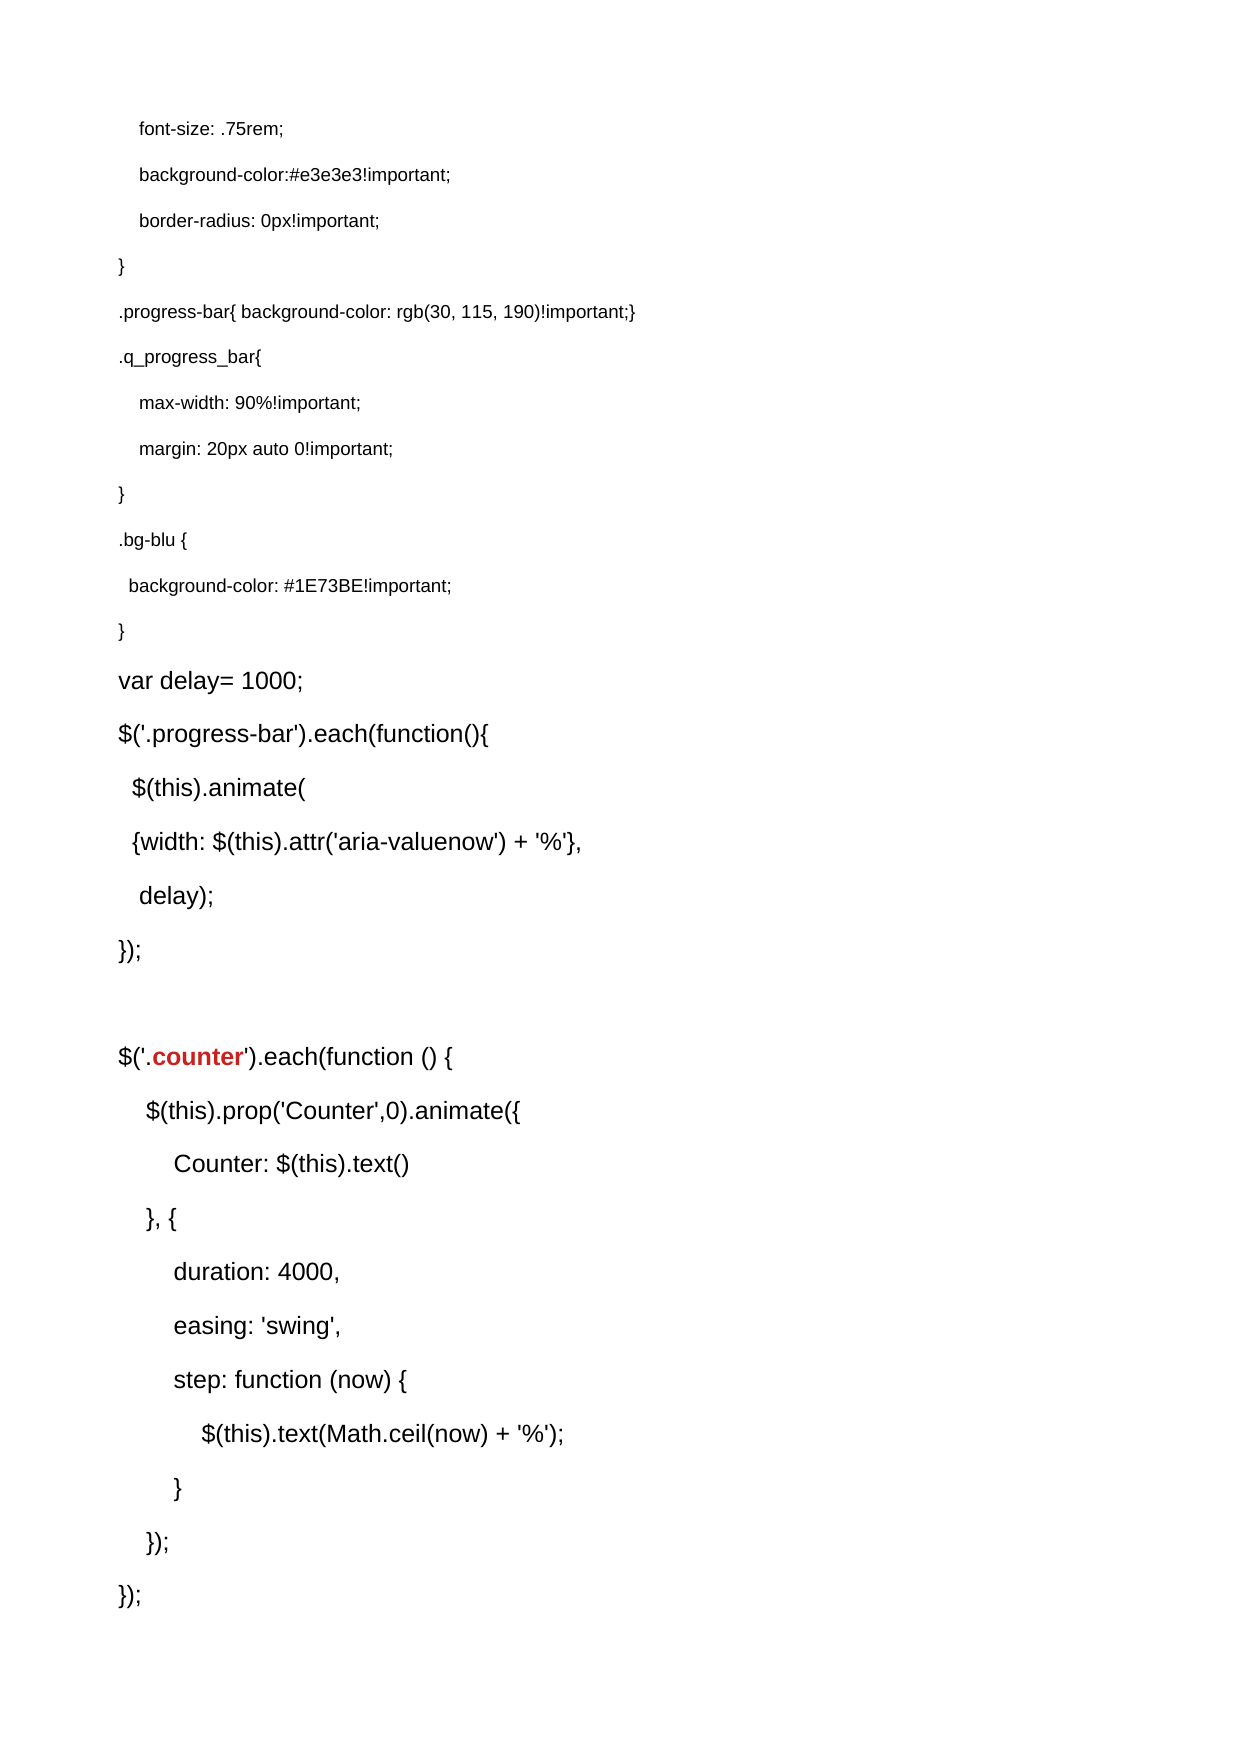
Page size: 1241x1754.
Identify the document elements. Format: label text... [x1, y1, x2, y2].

text } [118, 620, 1122, 642]
text } [118, 483, 1122, 505]
text }); [118, 1580, 1122, 1609]
text } [118, 255, 1122, 277]
text background-color: #1E73BE!important; [118, 574, 1122, 596]
text var delay= 1000; [118, 666, 1122, 694]
text }); [118, 935, 1122, 964]
text background-color:#e3e3e3!important; [118, 164, 1122, 185]
text $('.counter').each(function () { [118, 1042, 1122, 1071]
text step: function (now) { [118, 1365, 1122, 1394]
text .bg-blu { [118, 529, 1122, 550]
text .q_progress_bar{ [118, 346, 1122, 368]
text border-radius: 0px!important; [118, 209, 1122, 231]
text }); [118, 1526, 1122, 1555]
text font-size: .75rem; [118, 118, 1122, 140]
text easing: 'swing', [118, 1311, 1122, 1340]
text } [118, 1473, 1122, 1501]
text .progress-bar{ background-color: rgb(30, 115, 190)!important;} [118, 301, 1122, 322]
text max-width: 90%!important; [118, 392, 1122, 413]
text delay); [118, 881, 1122, 910]
text duration: 4000, [118, 1257, 1122, 1286]
text $(this).text(Math.ceil(now) + '%'); [118, 1419, 1122, 1447]
text $(this).prop('Counter',0).animate({ [118, 1096, 1122, 1124]
text margin: 20px auto 0!important; [118, 437, 1122, 459]
text }, { [118, 1203, 1122, 1232]
text $('.progress-bar').each(function(){ [118, 719, 1122, 748]
text $(this).animate( [118, 773, 1122, 802]
text {width: $(this).attr('aria-valuenow') + '%'}, [118, 827, 1122, 856]
text Counter: $(this).text() [118, 1149, 1122, 1178]
